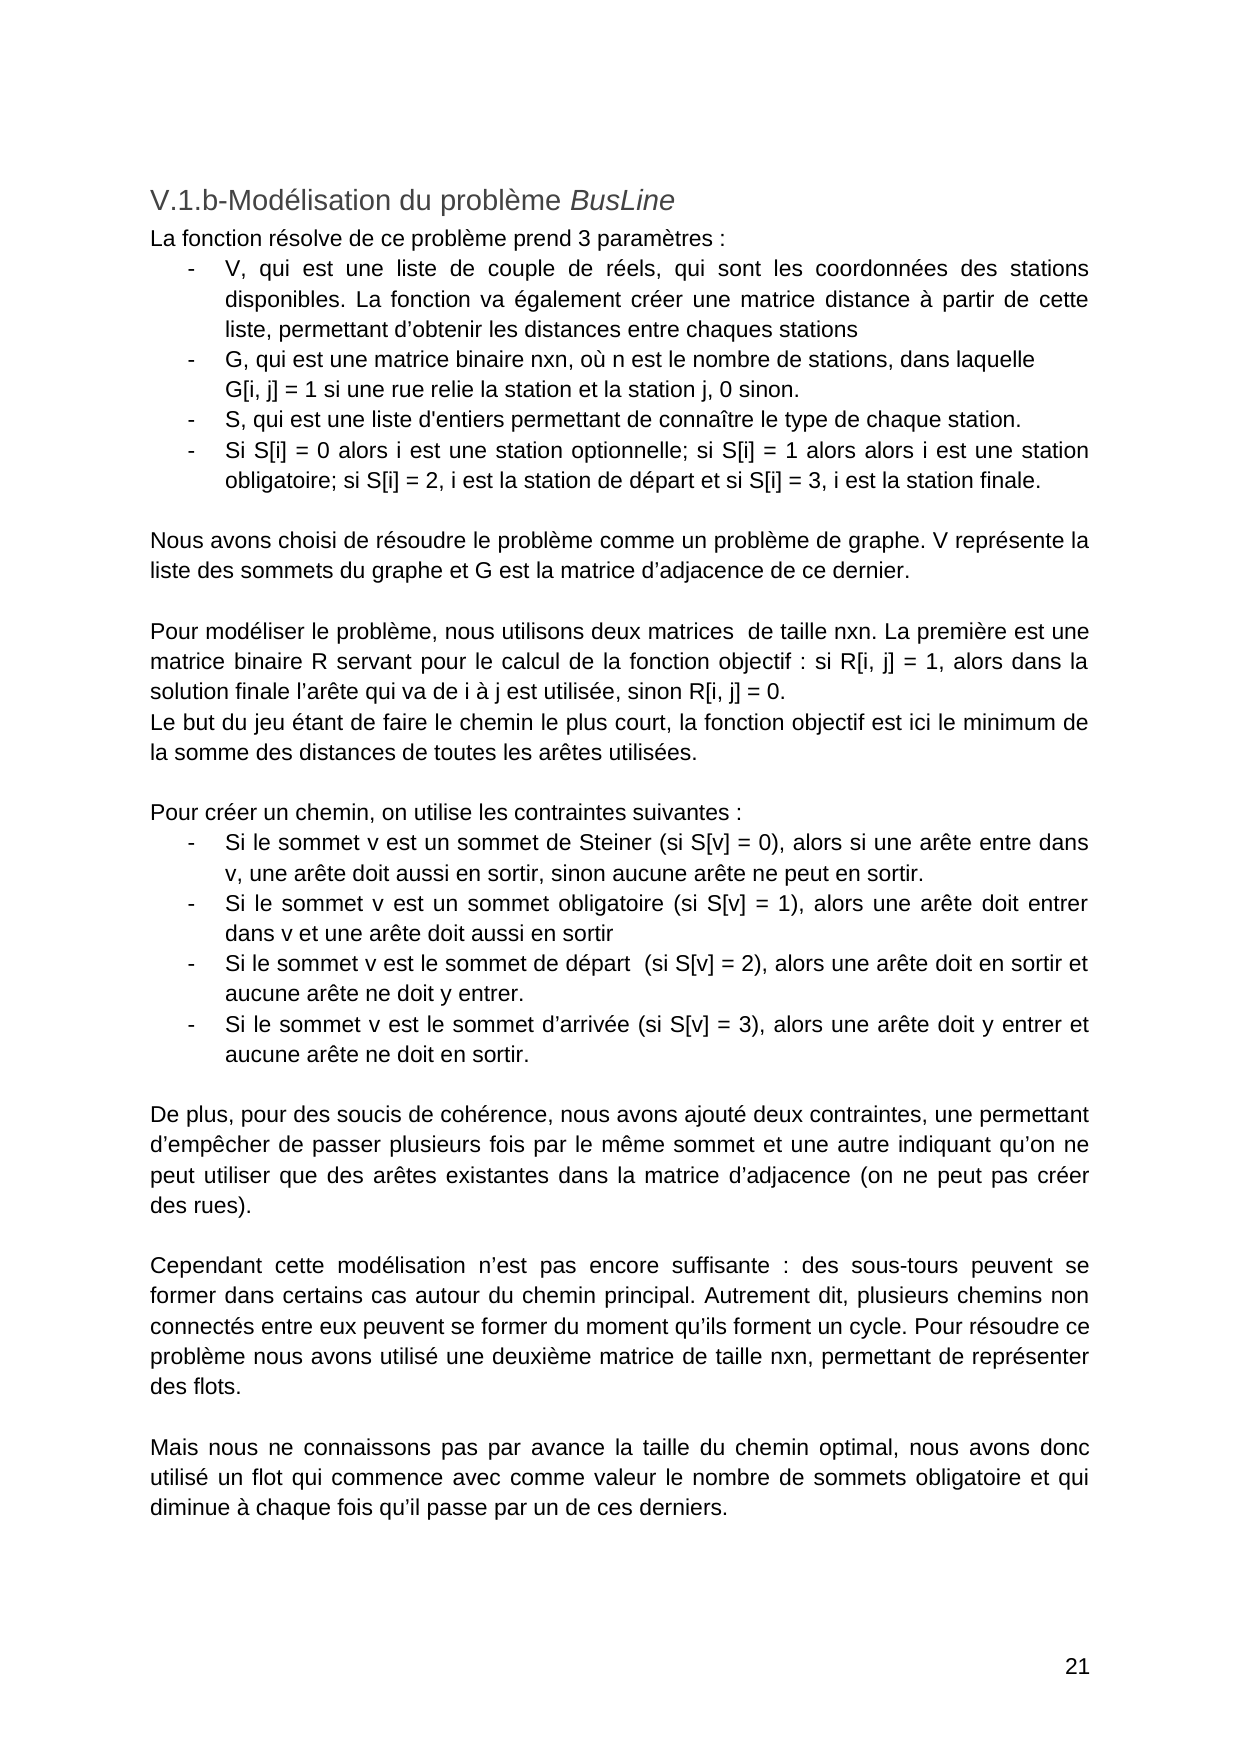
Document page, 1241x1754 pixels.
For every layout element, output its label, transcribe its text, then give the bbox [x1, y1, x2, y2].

list V, qui est une liste de couple de réels, qui sont les coordonnées des stations disponibles. La fonction va également créer une matrice distance à partir de cette liste, permettant d’obtenir les distances entre chaques stations [187, 255, 1090, 342]
list Si le sommet v est un sommet de Steiner (si S[v] = 0), alors si une arête entre dans v, une arête doit aussi en sortir, sinon aucune arête ne peut en sortir. [187, 829, 1090, 886]
text Pour modéliser le problème, nous utilisons deux matrices de taille nxn. La première est une matrice binaire R servant pour le calcul de la fonction objectif : si R[i, j] = 1, alors dans la solution finale l’arête qui va de i à j est utilisée, sinon R[i, j] = 0. [150, 618, 1090, 705]
subtitle V.1.b-Modélisation du problème BusLine [150, 183, 1090, 217]
text G[i, j] = 1 si une rue relie la station et la station j, 0 sinon. [225, 376, 1090, 403]
list Si le sommet v est un sommet obligatoire (si S[v] = 1), alors une arête doit entrer dans v et une arête doit aussi en sortir [187, 890, 1090, 946]
list Si S[i] = 0 alors i est une station optionnelle; si S[i] = 1 alors alors i est une station obligatoire; si S[i] = 2, i est la station de départ et si S[i] = 3, i est la station finale. [187, 437, 1090, 493]
list S, qui est une liste d'entiers permettant de connaître le type de chaque station. [187, 406, 1090, 433]
text Le but du jeu étant de faire le chemin le plus court, la fonction objectif est ici le minimum de la somme des distances de toutes les arêtes utilisées. [150, 708, 1090, 765]
text La fonction résolve de ce problème prend 3 paramètres : [150, 225, 1090, 252]
text Pour créer un chemin, on utilise les contraintes suivantes : [150, 799, 1090, 826]
text Mais nous ne connaissons pas par avance la taille du chemin optimal, nous avons donc utilisé un flot qui commence avec comme valeur le nombre de sommets obligatoire et qui diminue à chaque fois qu’il passe par un de ces derniers. [150, 1433, 1090, 1520]
list G, qui est une matrice binaire nxn, où n est le nombre de stations, dans laquelle [187, 346, 1090, 372]
text Nous avons choisi de résoudre le problème comme un problème de graphe. V représente la liste des sommets du graphe et G est la matrice d’adjacence de ce dernier. [150, 527, 1090, 584]
list Si le sommet v est le sommet d’arrivée (si S[v] = 3), alors une arête doit y entrer et aucune arête ne doit en sortir. [187, 1011, 1090, 1067]
list Si le sommet v est le sommet de départ (si S[v] = 2), alors une arête doit en sortir et aucune arête ne doit y entrer. [187, 950, 1090, 1007]
text Cependant cette modélisation n’est pas encore suffisante : des sous-tours peuvent se former dans certains cas autour du chemin principal. Autrement dit, plusieurs chemins non connectés entre eux peuvent se former du moment qu’ils forment un cycle. Pour résoudre ce problème nous avons utilisé une deuxième matrice de taille nxn, permettant de représenter des flots. [150, 1252, 1090, 1399]
text De plus, pour des soucis de cohérence, nous avons ajouté deux contraintes, une permettant d’empêcher de passer plusieurs fois par le même sommet et une autre indiquant qu’on ne peut utiliser que des arêtes existantes dans la matrice d’adjacence (on ne peut pas créer des rues). [150, 1101, 1090, 1218]
